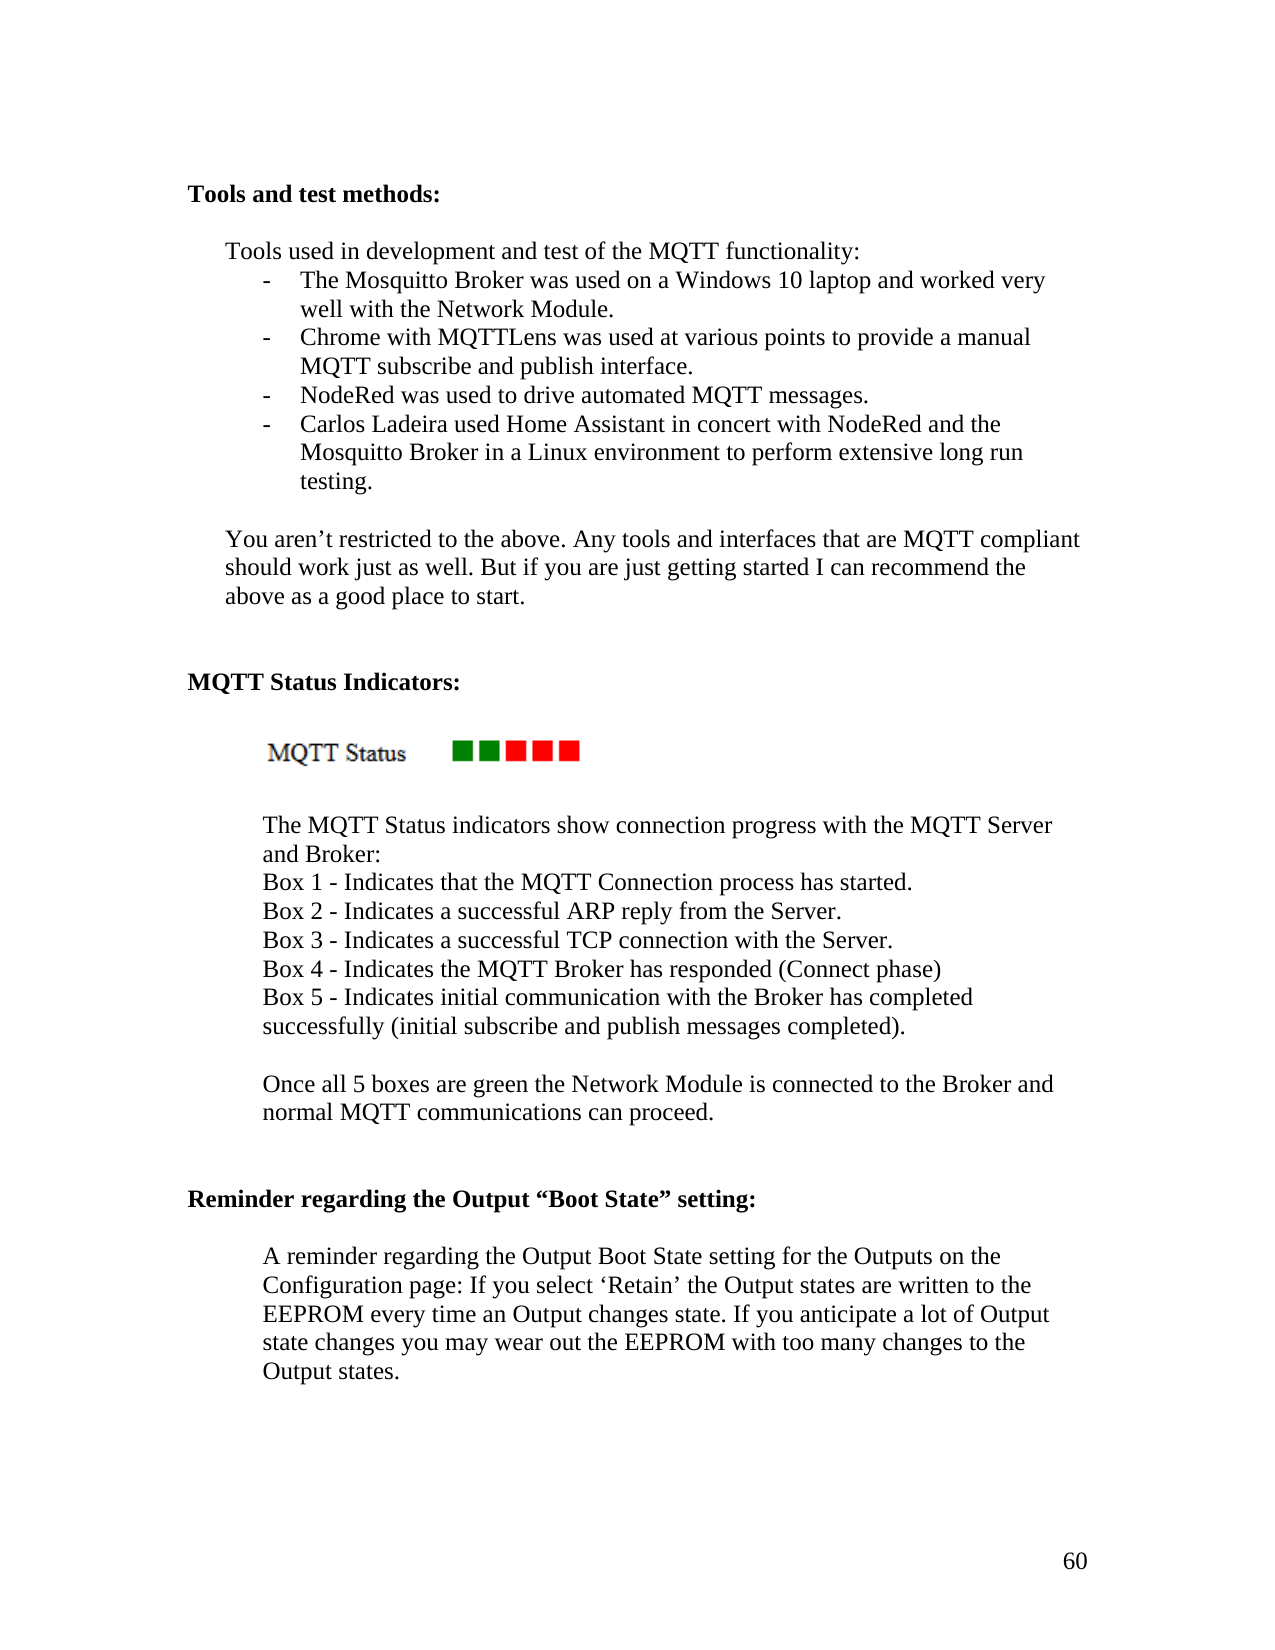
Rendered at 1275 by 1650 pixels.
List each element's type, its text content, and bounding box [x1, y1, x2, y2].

text Box 2 - Indicates a successful ARP reply from the Server. [262, 896, 1087, 925]
list Chrome with MQTTLens was used at various points to provide a manual MQTT subscribe and publish interface. [262, 322, 1087, 380]
text Reminder regarding the Output “Boot State” setting: [187, 1184, 1087, 1212]
text A reminder regarding the Output Boot State setting for the Outputs on the Configuration page: If you select ‘Retain’ the Output states are written to the EEPROM every time an Output changes state. If you anticipate a lot of Output state changes you may wear out the EEPROM with too many changes to the Output states. [262, 1241, 1087, 1385]
picture [262, 725, 600, 782]
text Tools and test methods: [187, 179, 1087, 207]
text Once all 5 boxes are green the Network Module is connected to the Broker and normal MQTT communications can proceed. [262, 1069, 1087, 1126]
text MQTT Status Indicators: [187, 667, 1087, 696]
list The Mosquitto Broker was used on a Windows 10 laptop and worked very well with the Network Module. [262, 265, 1087, 322]
text Box 5 - Indicates initial communication with the Broker has completed successfully (initial subscribe and publish messages completed). [262, 982, 1087, 1040]
text Box 4 - Indicates the MQTT Broker has responded (Connect phase) [262, 954, 1087, 982]
text Box 3 - Indicates a successful TCP connection with the Server. [262, 925, 1087, 954]
text The MQTT Status indicators show connection progress with the MQTT Server and Broker: [262, 810, 1087, 867]
list NodeRed was used to drive automated MQTT messages. [262, 380, 1087, 409]
list Carlos Ladeira used Home Assistant in concert with NodeRed and the Mosquitto Broker in a Linux environment to perform extensive long run testing. [262, 409, 1087, 495]
text Tools used in development and test of the MQTT functionality: [225, 236, 1087, 265]
text Box 1 - Indicates that the MQTT Connection process has started. [262, 867, 1087, 896]
text You aren’t restricted to the above. Any tools and interfaces that are MQTT compliant should work just as well. But if you are just getting started I can recommend the above as a good place to start. [225, 524, 1087, 610]
